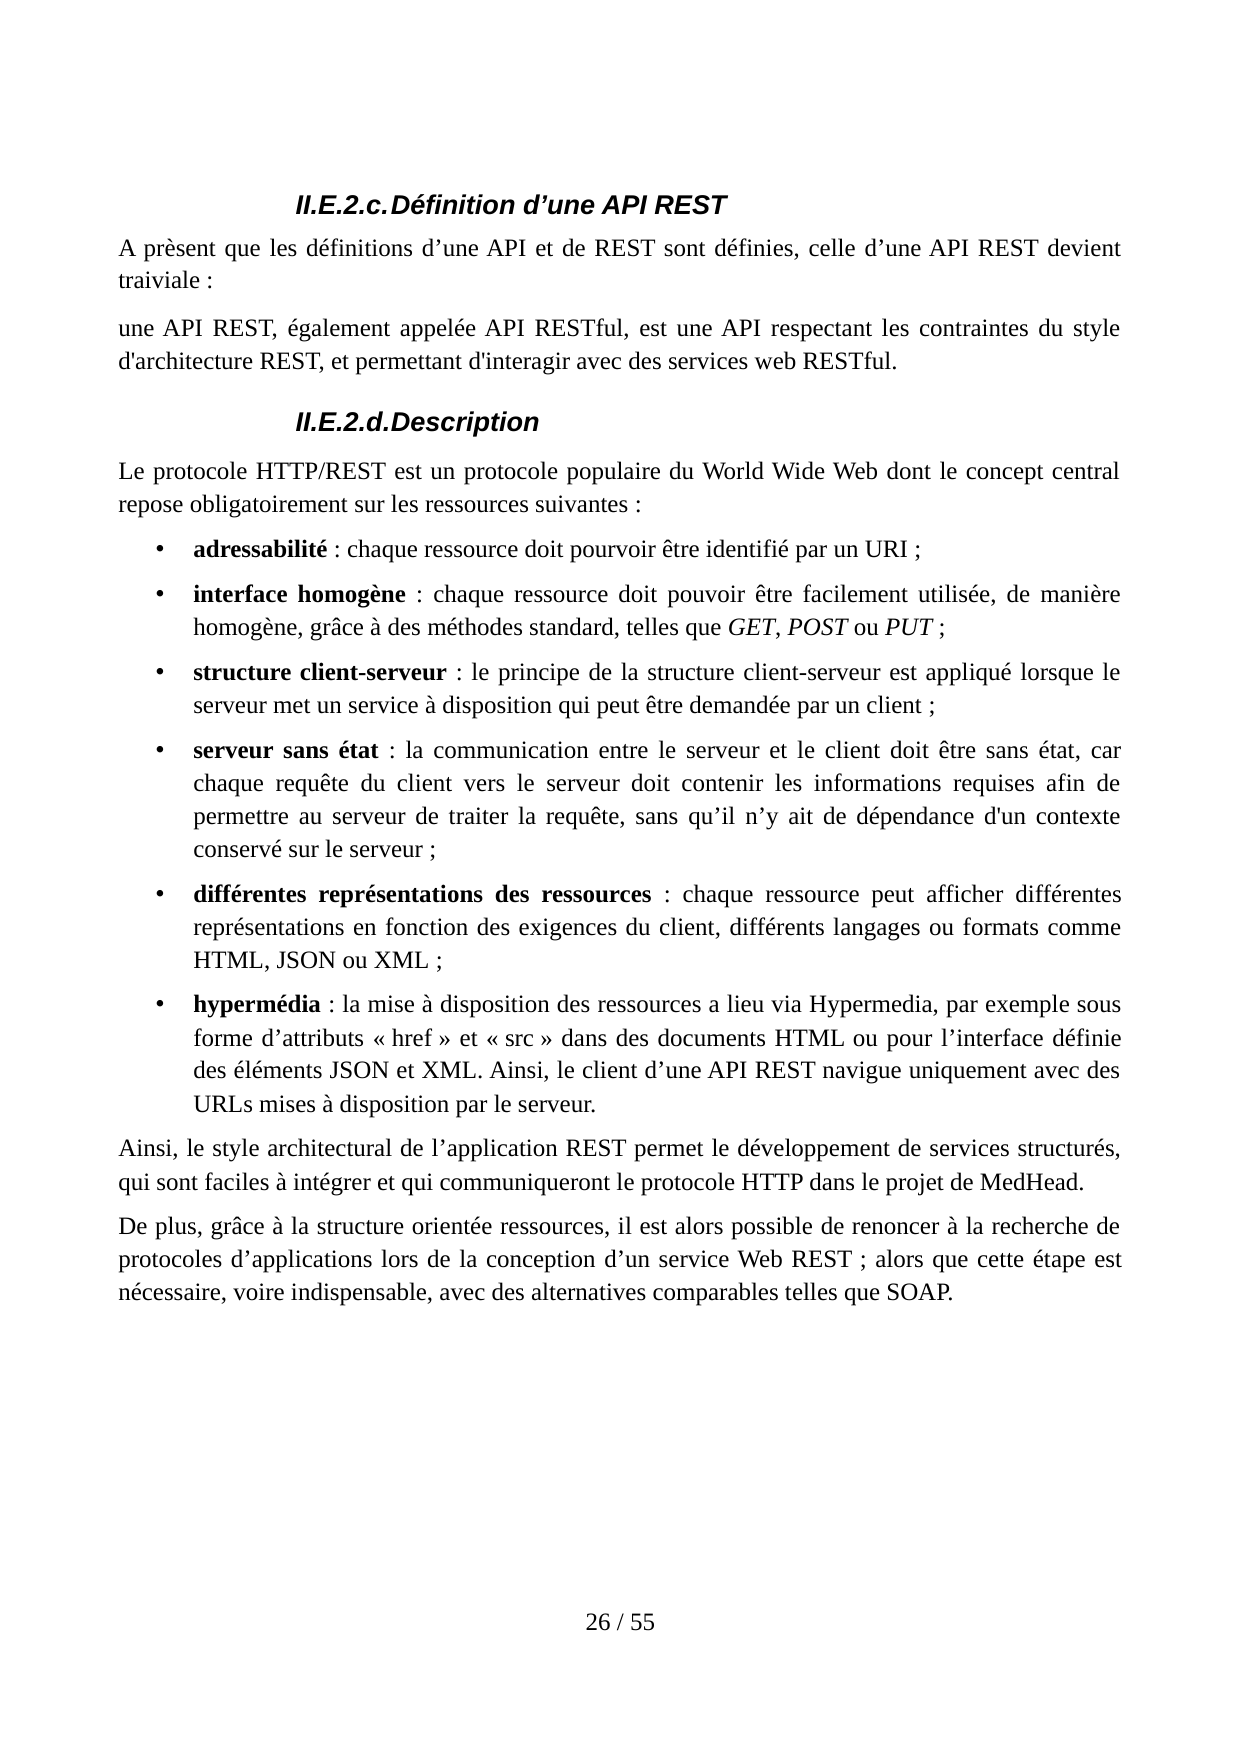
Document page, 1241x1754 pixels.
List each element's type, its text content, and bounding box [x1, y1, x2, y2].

text A prèsent que les définitions d’une API et de REST sont définies, celle d’une API REST devient traiviale : [118, 233, 1122, 294]
list interface homogène : chaque ressource doit pouvoir être facilement utilisée, de manière homogène, grâce à des méthodes standard, telles que GET, POST ou PUT ; [156, 579, 1122, 641]
subtitle Définition d’une API REST [118, 189, 1122, 220]
list adressabilité : chaque ressource doit pourvoir être identifié par un URI ; [156, 534, 1122, 563]
list serveur sans état : la communication entre le serveur et le client doit être sans état, car chaque requête du client vers le serveur doit contenir les informations requises afin de permettre au serveur de traiter la requête, sans qu’il n’y ait de dépendance d'un contexte conservé sur le serveur ; [156, 735, 1122, 862]
text De plus, grâce à la structure orientée ressources, il est alors possible de renoncer à la recherche de protocoles d’applications lors de la conception d’un service Web REST ; alors que cette étape est nécessaire, voire indispensable, avec des alternatives comparables telles que SOAP. [118, 1211, 1122, 1306]
text une API REST, également appelée API RESTful, est une API respectant les contraintes du style d'architecture REST, et permettant d'interagir avec des services web RESTful. [118, 313, 1122, 375]
text Ainsi, le style architectural de l’application REST permet le développement de services structurés, qui sont faciles à intégrer et qui communiqueront le protocole HTTP dans le projet de MedHead. [118, 1133, 1122, 1195]
subtitle Description [118, 406, 1122, 438]
list différentes représentations des ressources : chaque ressource peut afficher différentes représentations en fonction des exigences du client, différents langages ou formats comme HTML, JSON ou XML ; [156, 879, 1122, 973]
list hypermédia : la mise à disposition des ressources a lieu via Hypermedia, par exemple sous forme d’attributs « href » et « src » dans des documents HTML ou pour l’interface définie des éléments JSON et XML. Ainsi, le client d’une API REST navigue uniquement avec des URLs mises à disposition par le serveur. [156, 989, 1122, 1117]
text Le protocole HTTP/REST est un protocole populaire du World Wide Web dont le concept central repose obligatoirement sur les ressources suivantes : [118, 456, 1122, 518]
list structure client-serveur : le principe de la structure client-serveur est appliqué lorsque le serveur met un service à disposition qui peut être demandée par un client ; [156, 657, 1122, 718]
